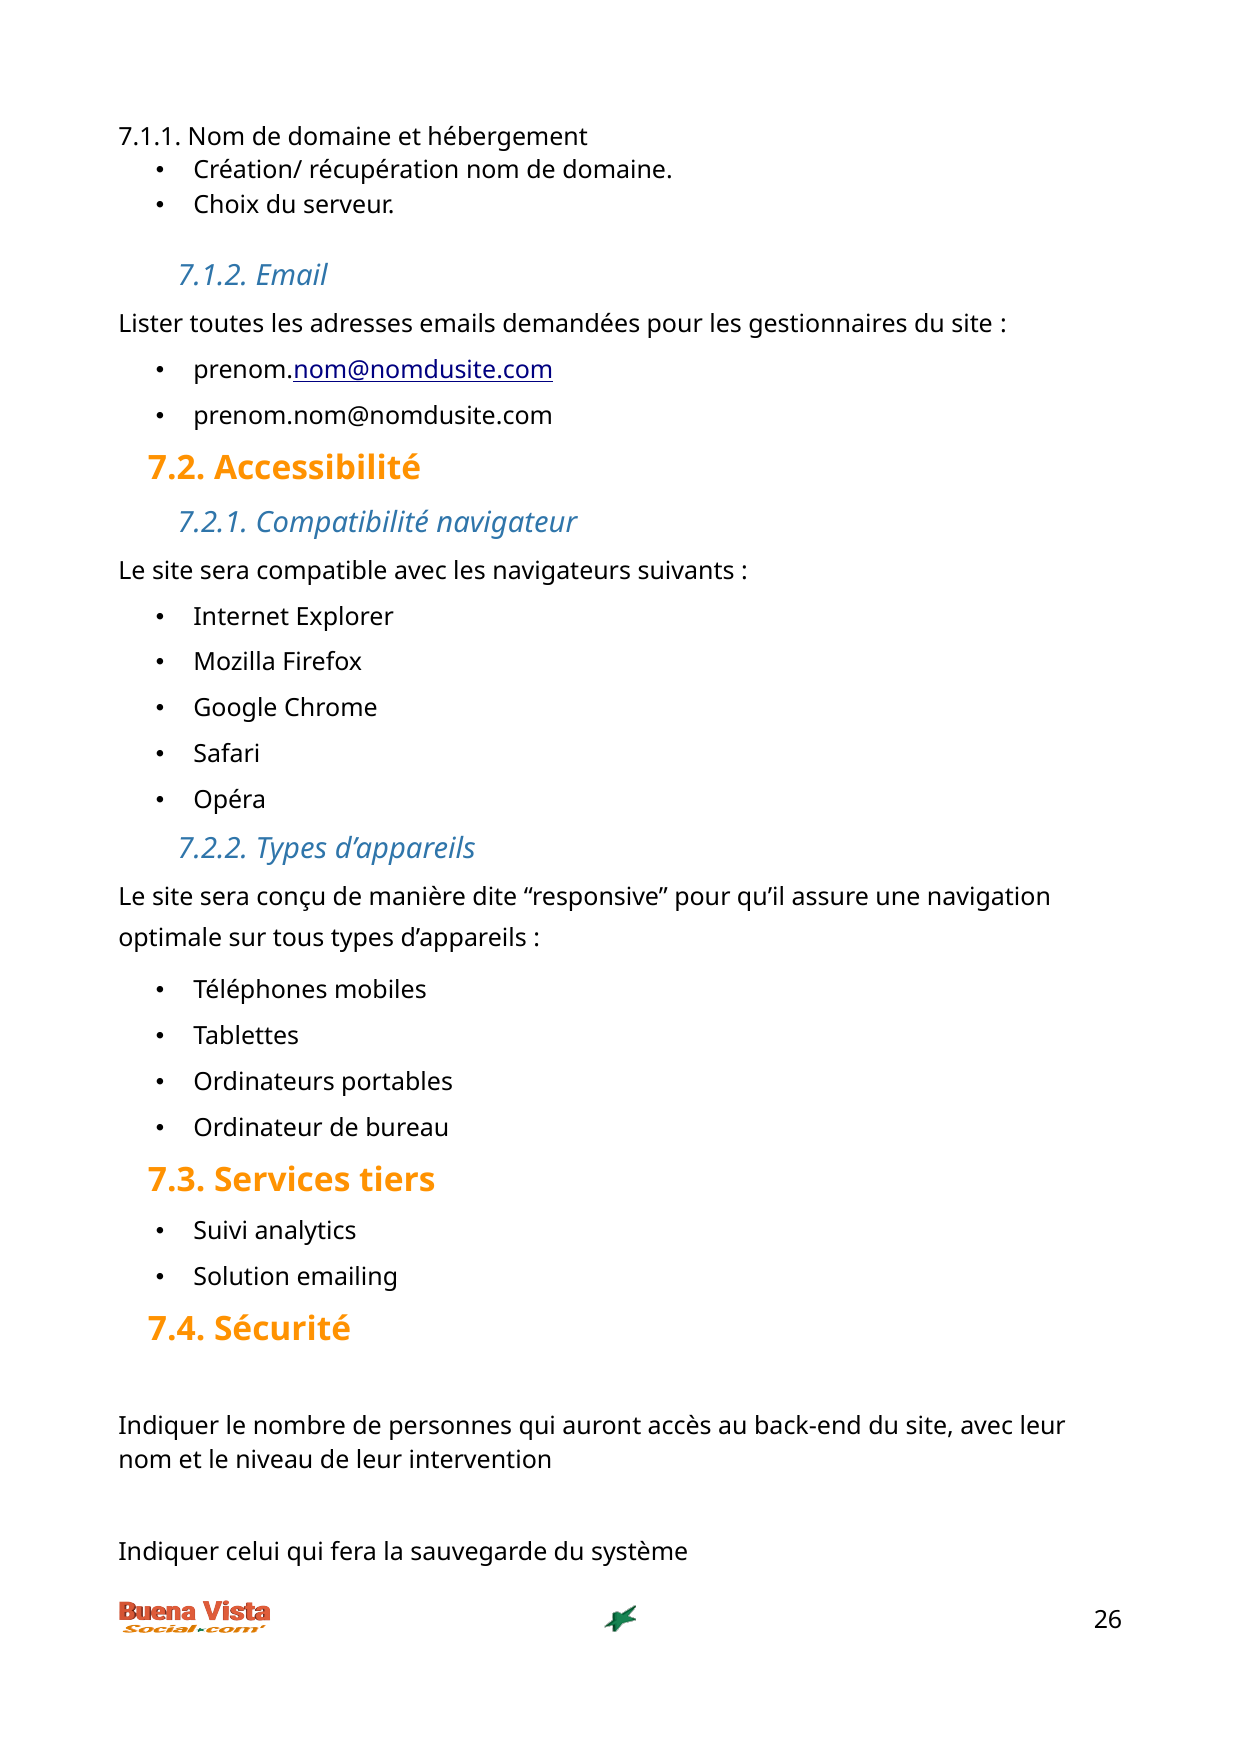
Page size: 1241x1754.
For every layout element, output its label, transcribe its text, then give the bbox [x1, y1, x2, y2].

list Safari [156, 736, 1122, 770]
text Lister toutes les adresses emails demandées pour les gestionnaires du site : [118, 306, 1122, 340]
text Indiquer celui qui fera la sauvegarde du système [118, 1534, 1122, 1568]
text Indiquer le nombre de personnes qui auront accès au back-end du site, avec leur nom et le niveau de leur intervention [118, 1408, 1122, 1476]
list Opéra [156, 781, 1122, 816]
picture [118, 1600, 271, 1637]
subtitle 7.4. Sécurité [148, 1305, 1122, 1350]
list Ordinateurs portables [156, 1064, 1122, 1098]
list Tablettes [156, 1018, 1122, 1052]
list Internet Explorer [156, 598, 1122, 632]
picture [604, 1603, 636, 1636]
list Google Chrome [156, 690, 1122, 724]
subtitle 7.1.2. Email [177, 254, 1122, 294]
text Le site sera conçu de manière dite “responsive” pour qu’il assure une navigation optimale sur tous types d’appareils : [118, 879, 1122, 954]
list Solution emailing [156, 1259, 1122, 1293]
list Ordinateur de bureau [156, 1110, 1122, 1144]
list Création/ récupération nom de domaine. [156, 152, 1122, 186]
text 7.1.1. Nom de domaine et hébergement [118, 118, 1122, 152]
subtitle 7.2. Accessibilité [148, 443, 1122, 489]
subtitle 7.2.2. Types d’appareils [177, 827, 1122, 867]
list Téléphones mobiles [156, 972, 1122, 1006]
list prenom.nom@nomdusite.com [156, 397, 1122, 432]
list Suivi analytics [156, 1213, 1122, 1247]
subtitle 7.3. Services tiers [148, 1156, 1122, 1201]
text Le site sera compatible avec les navigateurs suivants : [118, 552, 1122, 586]
list Mozilla Firefox [156, 644, 1122, 678]
subtitle 7.2.1. Compatibilité navigateur [177, 501, 1122, 541]
list prenom.nom@nomdusite.com [156, 352, 1122, 386]
list Choix du serveur. [156, 186, 1122, 220]
